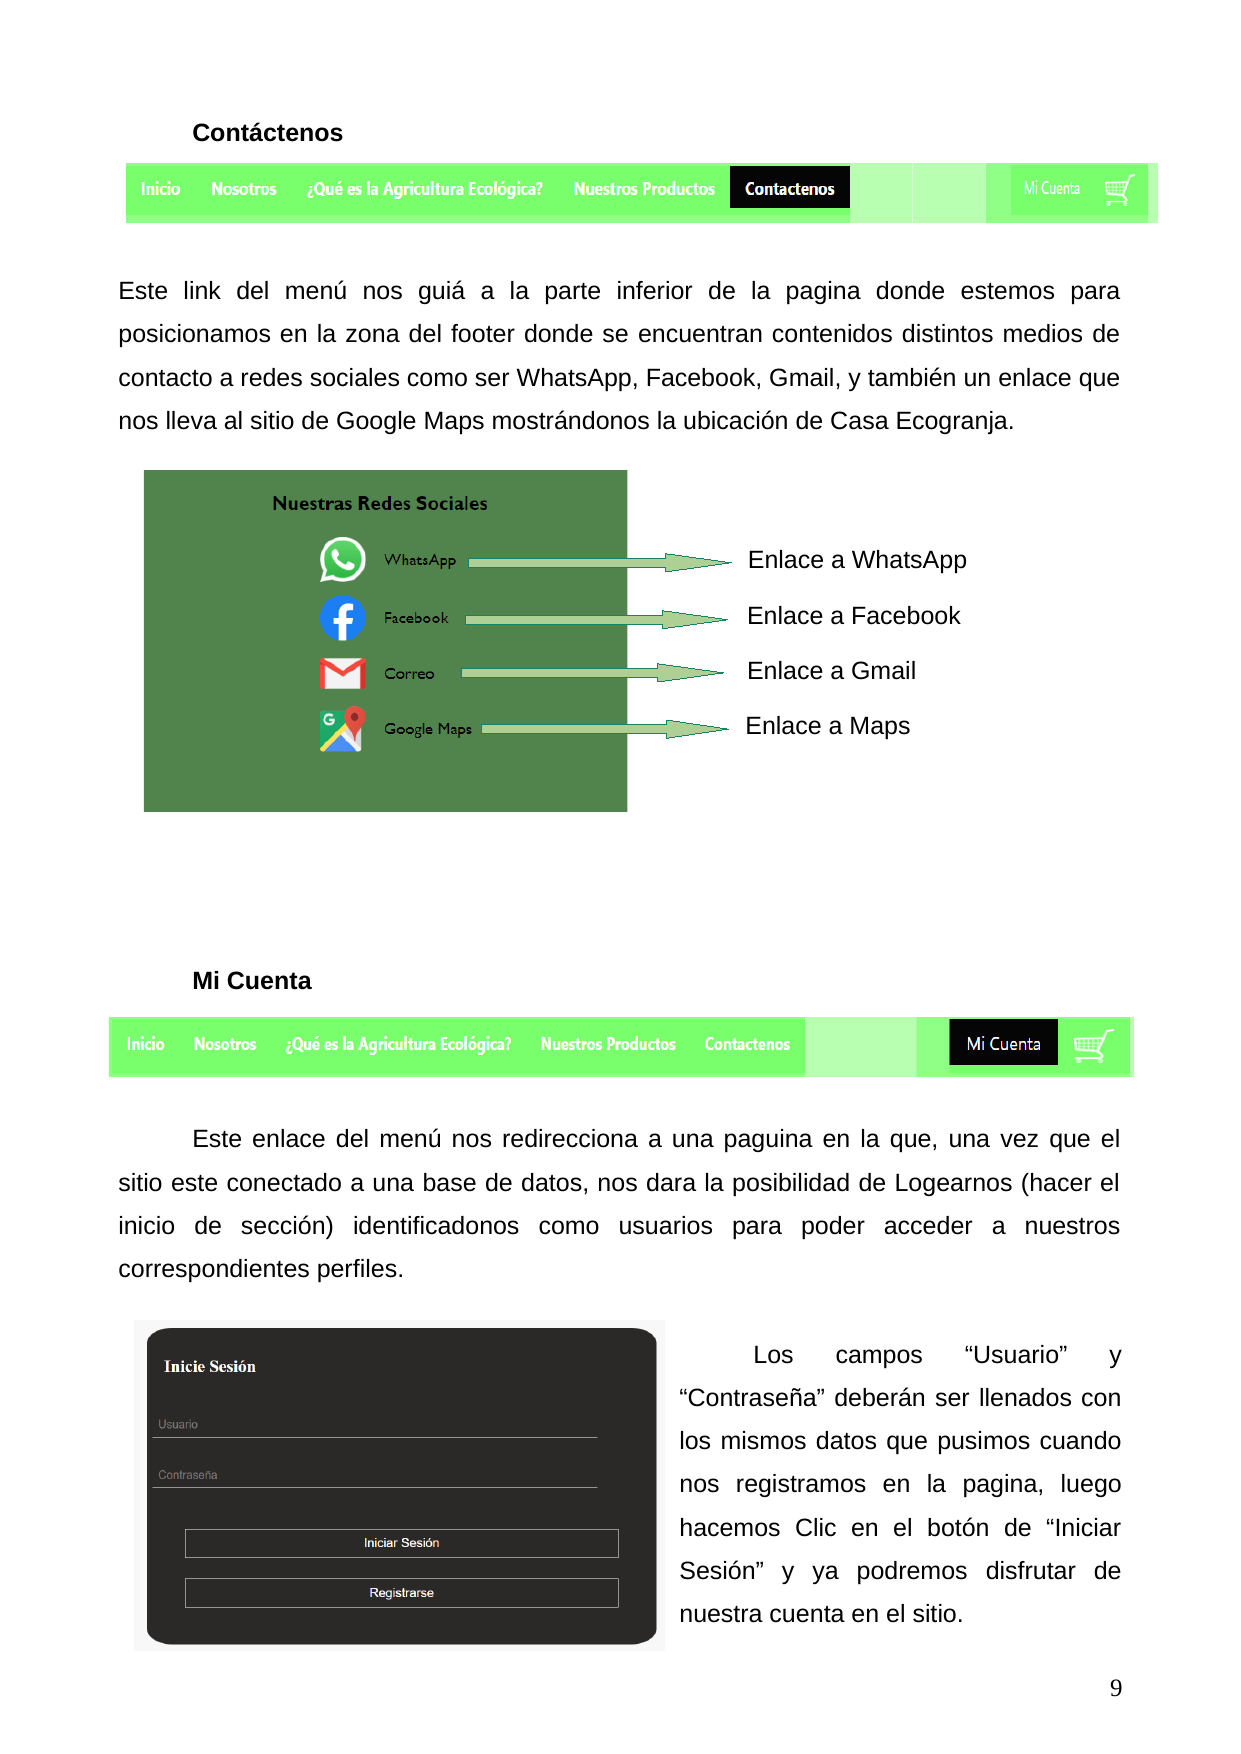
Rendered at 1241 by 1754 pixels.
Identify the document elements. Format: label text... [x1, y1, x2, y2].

text Este link del menú nos guiá a la parte inferior de la pagina donde estemos para posicionamos en la zona del footer donde se encuentran contenidos distintos medios de contacto a redes sociales como ser WhatsApp, Facebook, Gmail, y también un enlace que nos lleva al sitio de Google Maps mostrándonos la ubicación de Casa Ecogranja. [118, 276, 1122, 434]
text Mi Cuenta [118, 966, 1122, 995]
picture [143, 470, 628, 812]
picture [134, 1320, 666, 1651]
text Este enlace del menú nos redirecciona a una paguina en la que, una vez que el sitio este conectado a una base de datos, nos dara la posibilidad de Logearnos (hacer el inicio de sección) identificadonos como usuarios para poder acceder a nuestros correspondientes perfiles. [118, 1124, 1122, 1282]
text Los campos “Usuario” y “Contraseña” deberán ser llenados con los mismos datos que pusimos cuando nos registramos en la pagina, luego hacemos Clic en el botón de “Iniciar Sesión” y ya podremos disfrutar de nuestra cuenta en el sitio. [679, 1340, 1122, 1627]
text Contáctenos [118, 118, 1122, 147]
